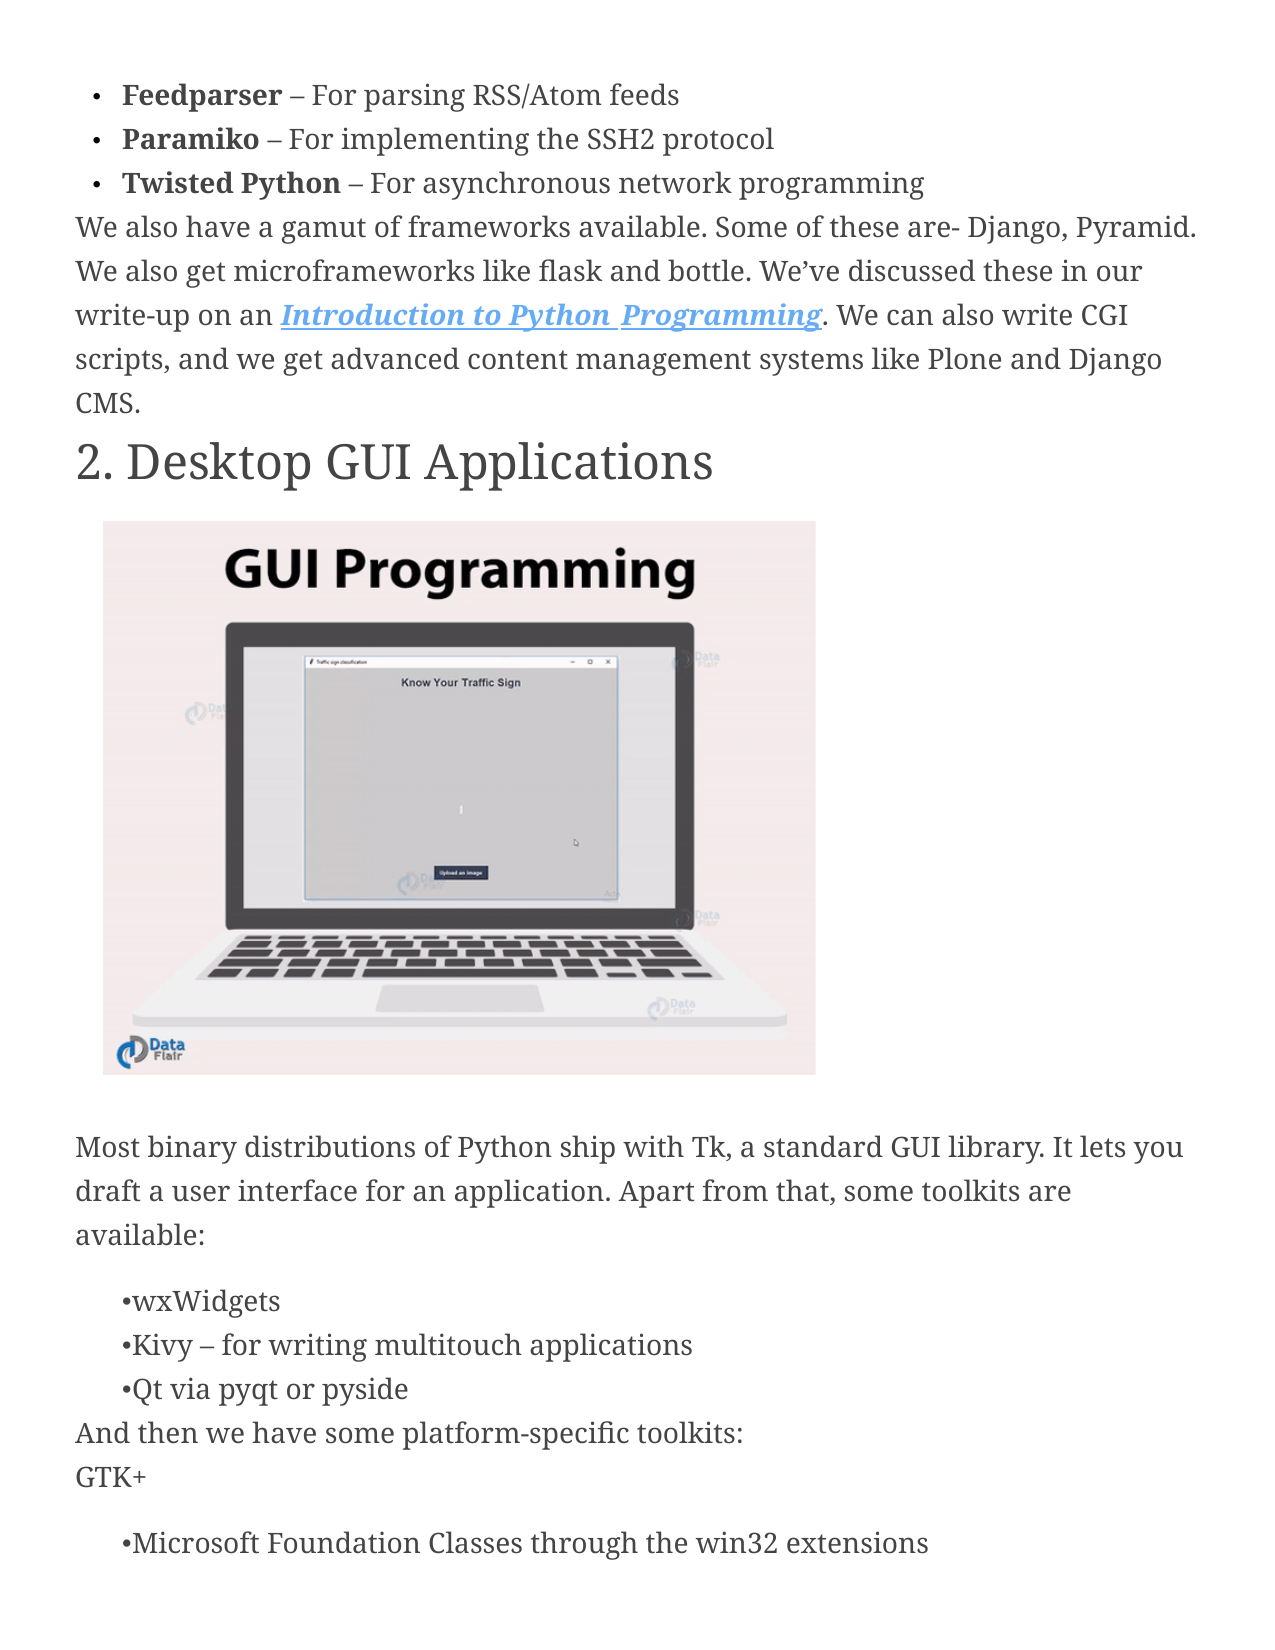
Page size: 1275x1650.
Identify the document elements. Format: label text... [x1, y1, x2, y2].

list Feedparser – For parsing RSS/Atom feeds [92, 75, 1200, 113]
list Twisted Python – For asynchronous network programming [92, 163, 1200, 201]
text We also have a gamut of frameworks available. Some of these are- Django, Pyramid. We also get microframeworks like flask and bottle. We’ve discussed these in our write-up on an Introduction to Python Programming. We can also write CGI scripts, and we get advanced content management systems like Plone and Django CMS. [75, 207, 1200, 422]
text And then we have some platform-specific toolkits: [75, 1413, 1200, 1452]
picture [103, 521, 816, 1075]
text GTK+ [75, 1457, 1200, 1496]
list Qt via pyqt or pyside [75, 1369, 1200, 1408]
list Kivy – for writing multitouch applications [75, 1325, 1200, 1364]
subtitle 2. Desktop GUI Applications [75, 427, 1200, 1105]
list Paramiko – For implementing the SSH2 protocol [92, 119, 1200, 157]
list Microsoft Foundation Classes through the win32 extensions [75, 1523, 1200, 1562]
text Most binary distributions of Python ship with Tk, a standard GUI library. It lets you draft a user interface for an application. Apart from that, some toolkits are available: [75, 1127, 1200, 1254]
list wxWidgets [75, 1281, 1200, 1319]
